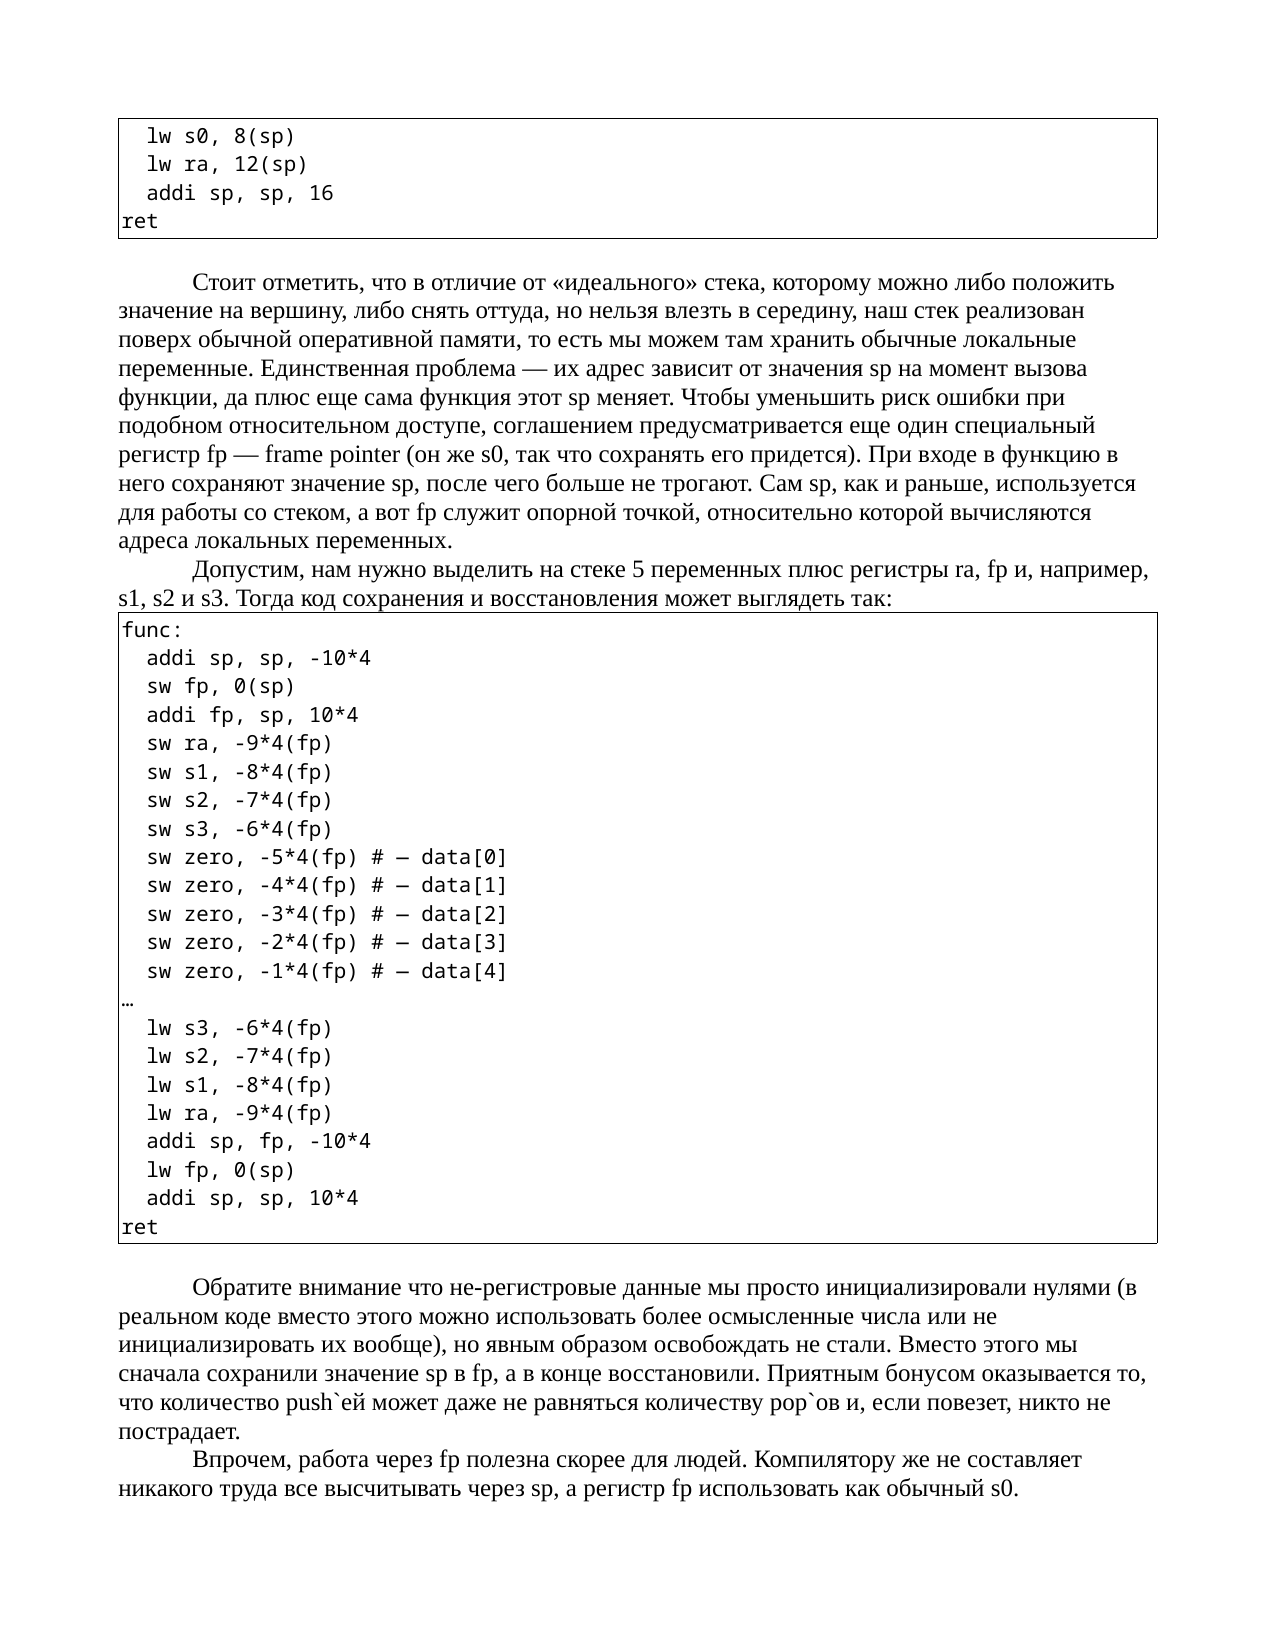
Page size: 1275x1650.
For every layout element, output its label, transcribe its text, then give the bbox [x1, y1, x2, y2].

text addi sp, sp, 10*4 [119, 1180, 1157, 1209]
text … [119, 981, 1157, 1010]
text func: [119, 613, 1157, 640]
text sw zero, -2*4(fp) # — data[3] [119, 924, 1157, 953]
text sw ra, -9*4(fp) [119, 725, 1157, 754]
text lw ra, -9*4(fp) [119, 1095, 1157, 1123]
text ret [119, 203, 1157, 238]
text lw ra, 12(sp) [119, 147, 1157, 175]
text sw zero, -4*4(fp) # — data[1] [119, 868, 1157, 896]
text addi fp, sp, 10*4 [119, 697, 1157, 725]
text lw s3, -6*4(fp) [119, 1010, 1157, 1038]
text sw s3, -6*4(fp) [119, 811, 1157, 839]
text lw fp, 0(sp) [119, 1152, 1157, 1180]
text lw s2, -7*4(fp) [119, 1038, 1157, 1067]
text sw s2, -7*4(fp) [119, 782, 1157, 811]
text Допустим, нам нужно выделить на стеке 5 переменных плюс регистры ra, fp и, например, s1, s2 и s3. Тогда код сохранения и восстановления может выглядеть так: [118, 554, 1157, 612]
text sw zero, -5*4(fp) # — data[0] [119, 839, 1157, 868]
text addi sp, sp, 16 [119, 175, 1157, 203]
text sw zero, -3*4(fp) # — data[2] [119, 896, 1157, 924]
text Стоит отметить, что в отличие от «идеального» стека, которому можно либо положить значение на вершину, либо снять оттуда, но нельзя влезть в середину, наш стек реализован поверх обычной оперативной памяти, то есть мы можем там хранить обычные локальные переменные. Единственная проблема — их адрес зависит от значения sp на момент вызова функции, да плюс еще сама функция этот sp меняет. Чтобы уменьшить риск ошибки при подобном относительном доступе, соглашением предусматривается еще один специальный регистр fp — frame pointer (он же s0, так что сохранять его придется). При входе в функцию в него сохраняют значение sp, после чего больше не трогают. Сам sp, как и раньше, используется для работы со стеком, а вот fp служит опорной точкой, относительно которой вычисляются адреса локальных переменных. [118, 267, 1157, 554]
text addi sp, fp, -10*4 [119, 1123, 1157, 1152]
text lw s0, 8(sp) [119, 119, 1157, 147]
text Обратите внимание что не-регистровые данные мы просто инициализировали нулями (в реальном коде вместо этого можно использовать более осмысленные числа или не инициализировать их вообще), но явным образом освобождать не стали. Вместо этого мы сначала сохранили значение sp в fp, а в конце восстановили. Приятным бонусом оказывается то, что количество push`ей может даже не равняться количеству pop`ов и, если повезет, никто не пострадает. [118, 1272, 1157, 1444]
text Впрочем, работа через fp полезна скорее для людей. Компилятору же не составляет никакого труда все высчитывать через sp, а регистр fp использовать как обычный s0. [118, 1444, 1157, 1502]
text ret [119, 1209, 1157, 1243]
text sw s1, -8*4(fp) [119, 754, 1157, 782]
text lw s1, -8*4(fp) [119, 1067, 1157, 1095]
text addi sp, sp, -10*4 [119, 640, 1157, 668]
text sw zero, -1*4(fp) # — data[4] [119, 953, 1157, 981]
text sw fp, 0(sp) [119, 668, 1157, 697]
